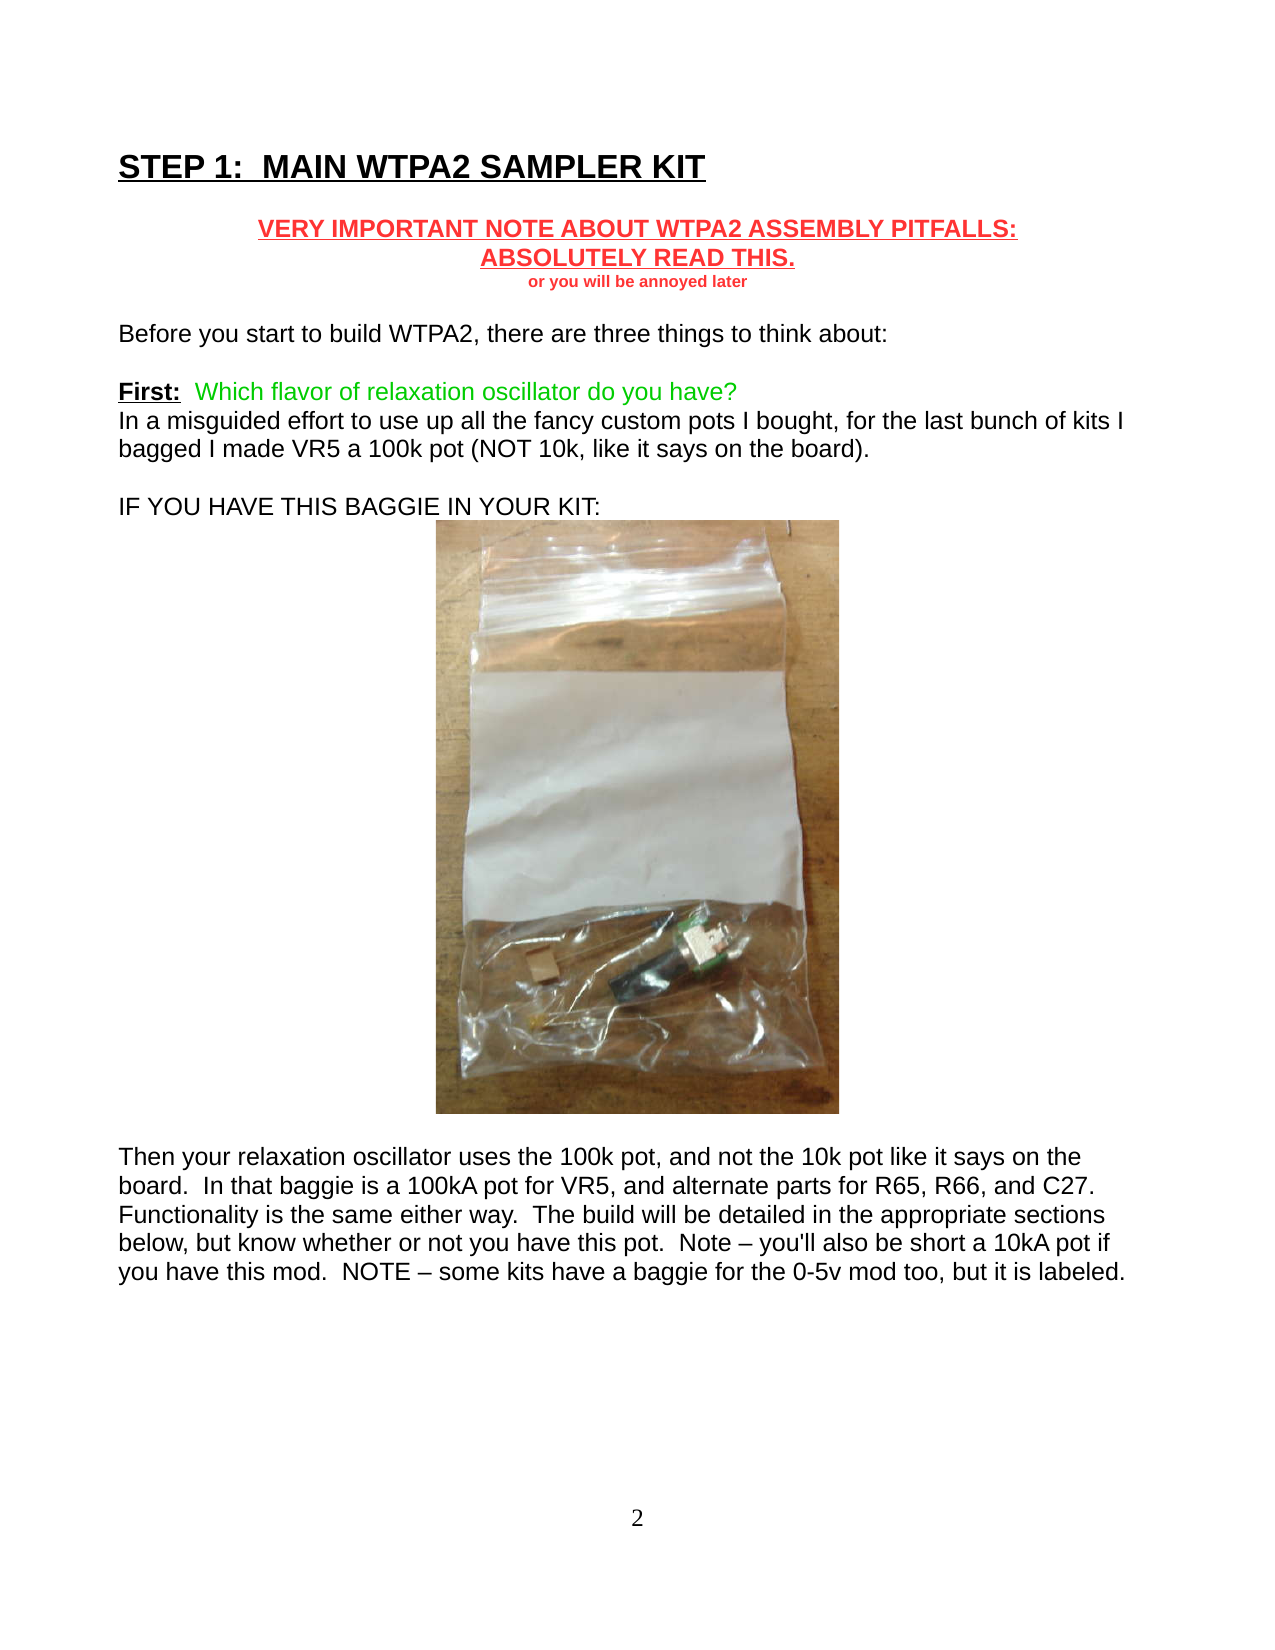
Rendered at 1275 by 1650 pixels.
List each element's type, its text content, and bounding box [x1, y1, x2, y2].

text Before you start to build WTPA2, there are three things to think about: [118, 319, 1157, 348]
text ABSOLUTELY READ THIS. [118, 243, 1157, 272]
picture [435, 520, 840, 1114]
text First: Which flavor of relaxation oscillator do you have? [118, 377, 1157, 406]
text or you will be annoyed later [118, 272, 1157, 291]
text STEP 1: MAIN WTPA2 SAMPLER KIT [118, 147, 1157, 185]
text VERY IMPORTANT NOTE ABOUT WTPA2 ASSEMBLY PITFALLS: [118, 214, 1157, 243]
text Then your relaxation oscillator uses the 100k pot, and not the 10k pot like it says on the board. In that baggie is a 100kA pot for VR5, and alternate parts for R65, R66, and C27. Functionality is the same either way. The build will be detailed in the appropriate sections below, but know whether or not you have this pot. Note – you'll also be short a 10kA pot if you have this mod. NOTE – some kits have a baggie for the 0-5v mod too, but it is labeled. [118, 1142, 1157, 1286]
text IF YOU HAVE THIS BAGGIE IN YOUR KIT: [118, 492, 1157, 521]
text In a misguided effort to use up all the fancy custom pots I bought, for the last bunch of kits I bagged I made VR5 a 100k pot (NOT 10k, like it says on the board). [118, 406, 1157, 463]
